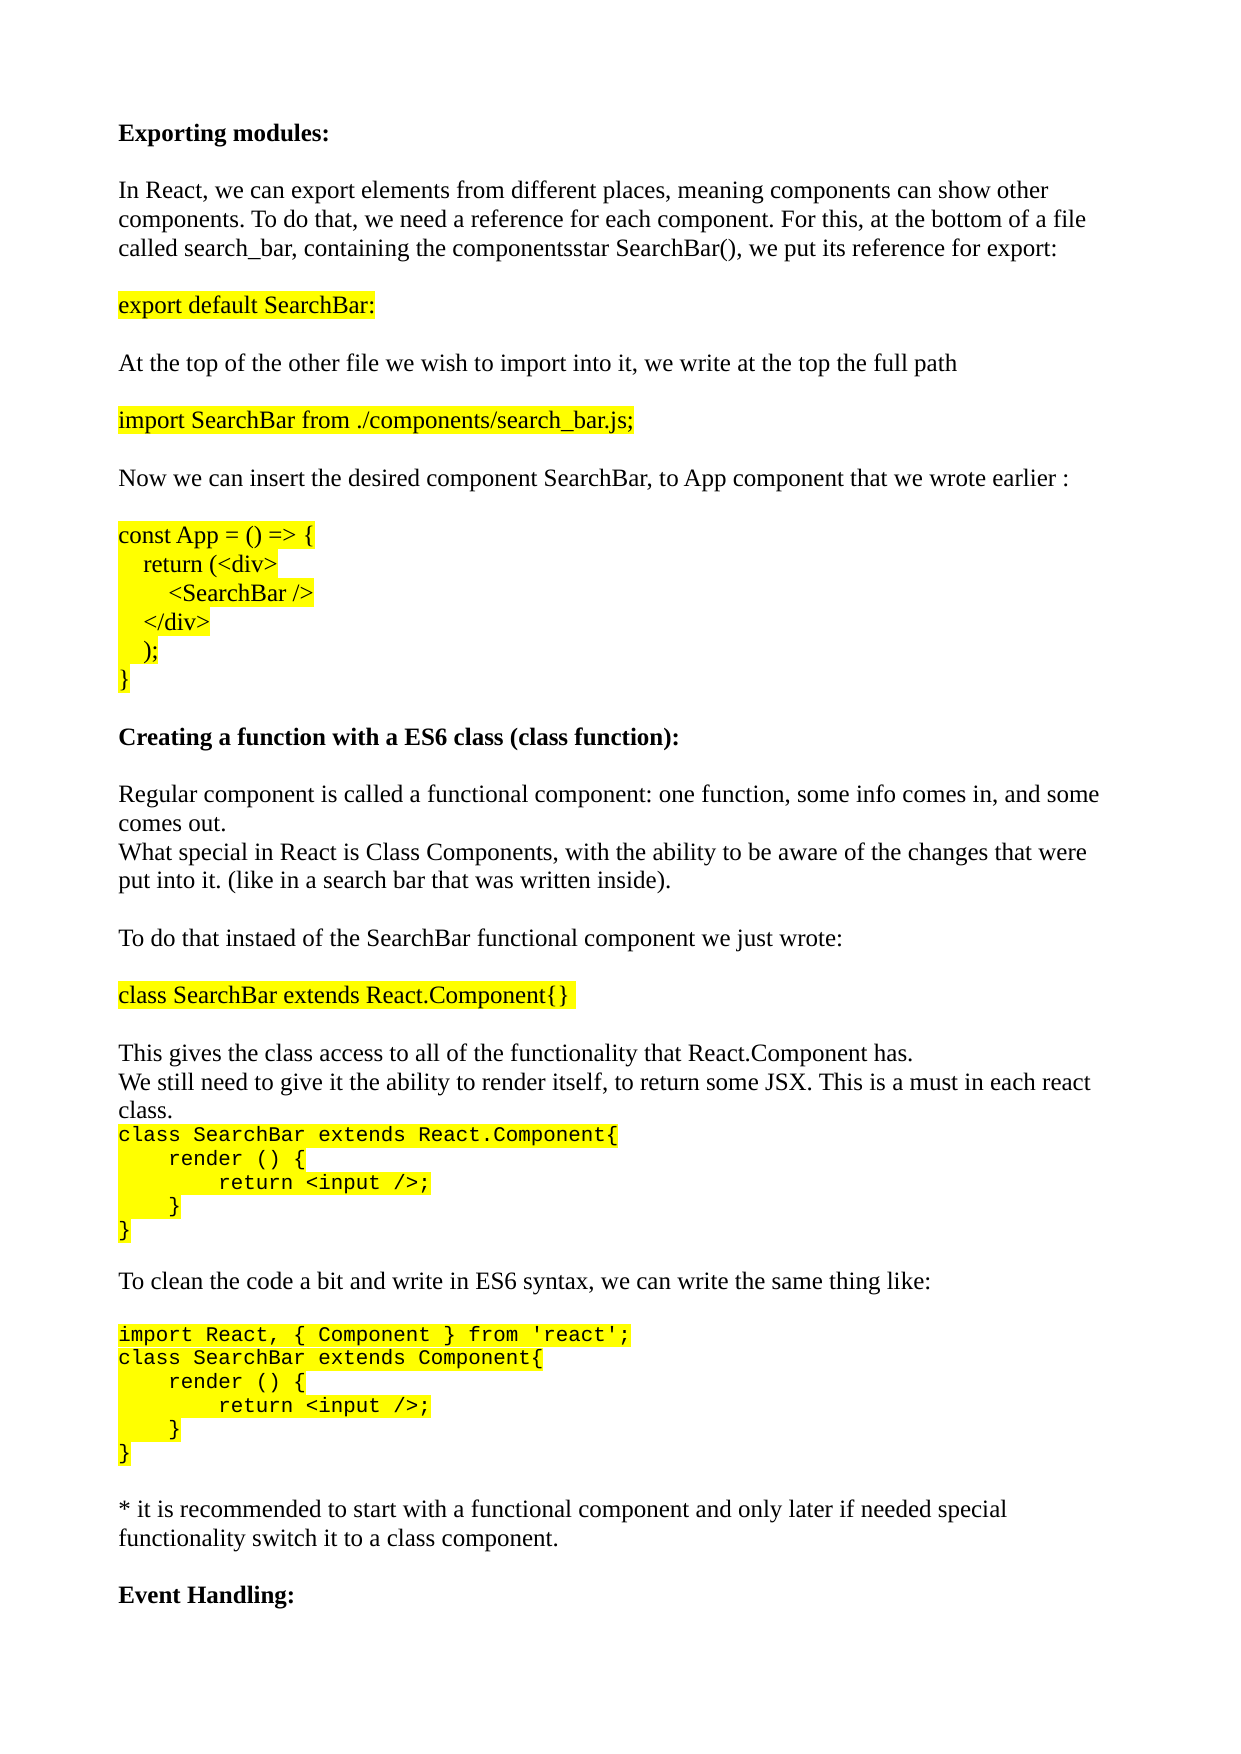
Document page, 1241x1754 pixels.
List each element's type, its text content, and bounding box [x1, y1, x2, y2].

text return <input />; [118, 1395, 1122, 1418]
text <SearchBar /> [118, 578, 1122, 607]
text Now we can insert the desired component SearchBar, to App component that we wrote earlier : [118, 463, 1122, 492]
text Creating a function with a ES6 class (class function): [118, 722, 1122, 751]
text class SearchBar extends React.Component{ [118, 1124, 1122, 1148]
text render () { [118, 1148, 1122, 1172]
text class SearchBar extends Component{ [118, 1347, 1122, 1371]
text return (<div> [118, 549, 1122, 578]
text At the top of the other file we wish to import into it, we write at the top the full path [118, 348, 1122, 377]
text } [118, 1219, 1122, 1243]
text } [118, 664, 1122, 693]
text const App = () => { [118, 521, 1122, 549]
text class SearchBar extends React.Component{} [118, 981, 1122, 1009]
text } [118, 1195, 1122, 1219]
text export default SearchBar: [118, 291, 1122, 319]
text * it is recommended to start with a functional component and only later if needed special functionality switch it to a class component. [118, 1494, 1122, 1552]
text To do that instaed of the SearchBar functional component we just wrote: [118, 923, 1122, 952]
text import SearchBar from ./components/search_bar.js; [118, 406, 1122, 434]
text return <input />; [118, 1172, 1122, 1195]
text To clean the code a bit and write in ES6 syntax, we can write the same thing like: [118, 1266, 1122, 1295]
text ); [118, 636, 1122, 664]
text What special in React is Class Components, with the ability to be aware of the changes that were put into it. (like in a search bar that was written inside). [118, 837, 1122, 894]
text import React, { Component } from 'react'; [118, 1324, 1122, 1347]
text Regular component is called a functional component: one function, some info comes in, and some comes out. [118, 779, 1122, 837]
text In React, we can export elements from different places, meaning components can show other components. To do that, we need a reference for each component. For this, at the bottom of a file called search_bar, containing the componentsstar SearchBar(), we put its reference for export: [118, 176, 1122, 262]
text We still need to give it the ability to render itself, to return some JSX. This is a must in each react class. [118, 1067, 1122, 1124]
text } [118, 1442, 1122, 1466]
text } [118, 1418, 1122, 1442]
text render () { [118, 1371, 1122, 1395]
text </div> [118, 607, 1122, 636]
text Exporting modules: [118, 118, 1122, 147]
text Event Handling: [118, 1581, 1122, 1609]
text This gives the class access to all of the functionality that React.Component has. [118, 1038, 1122, 1067]
